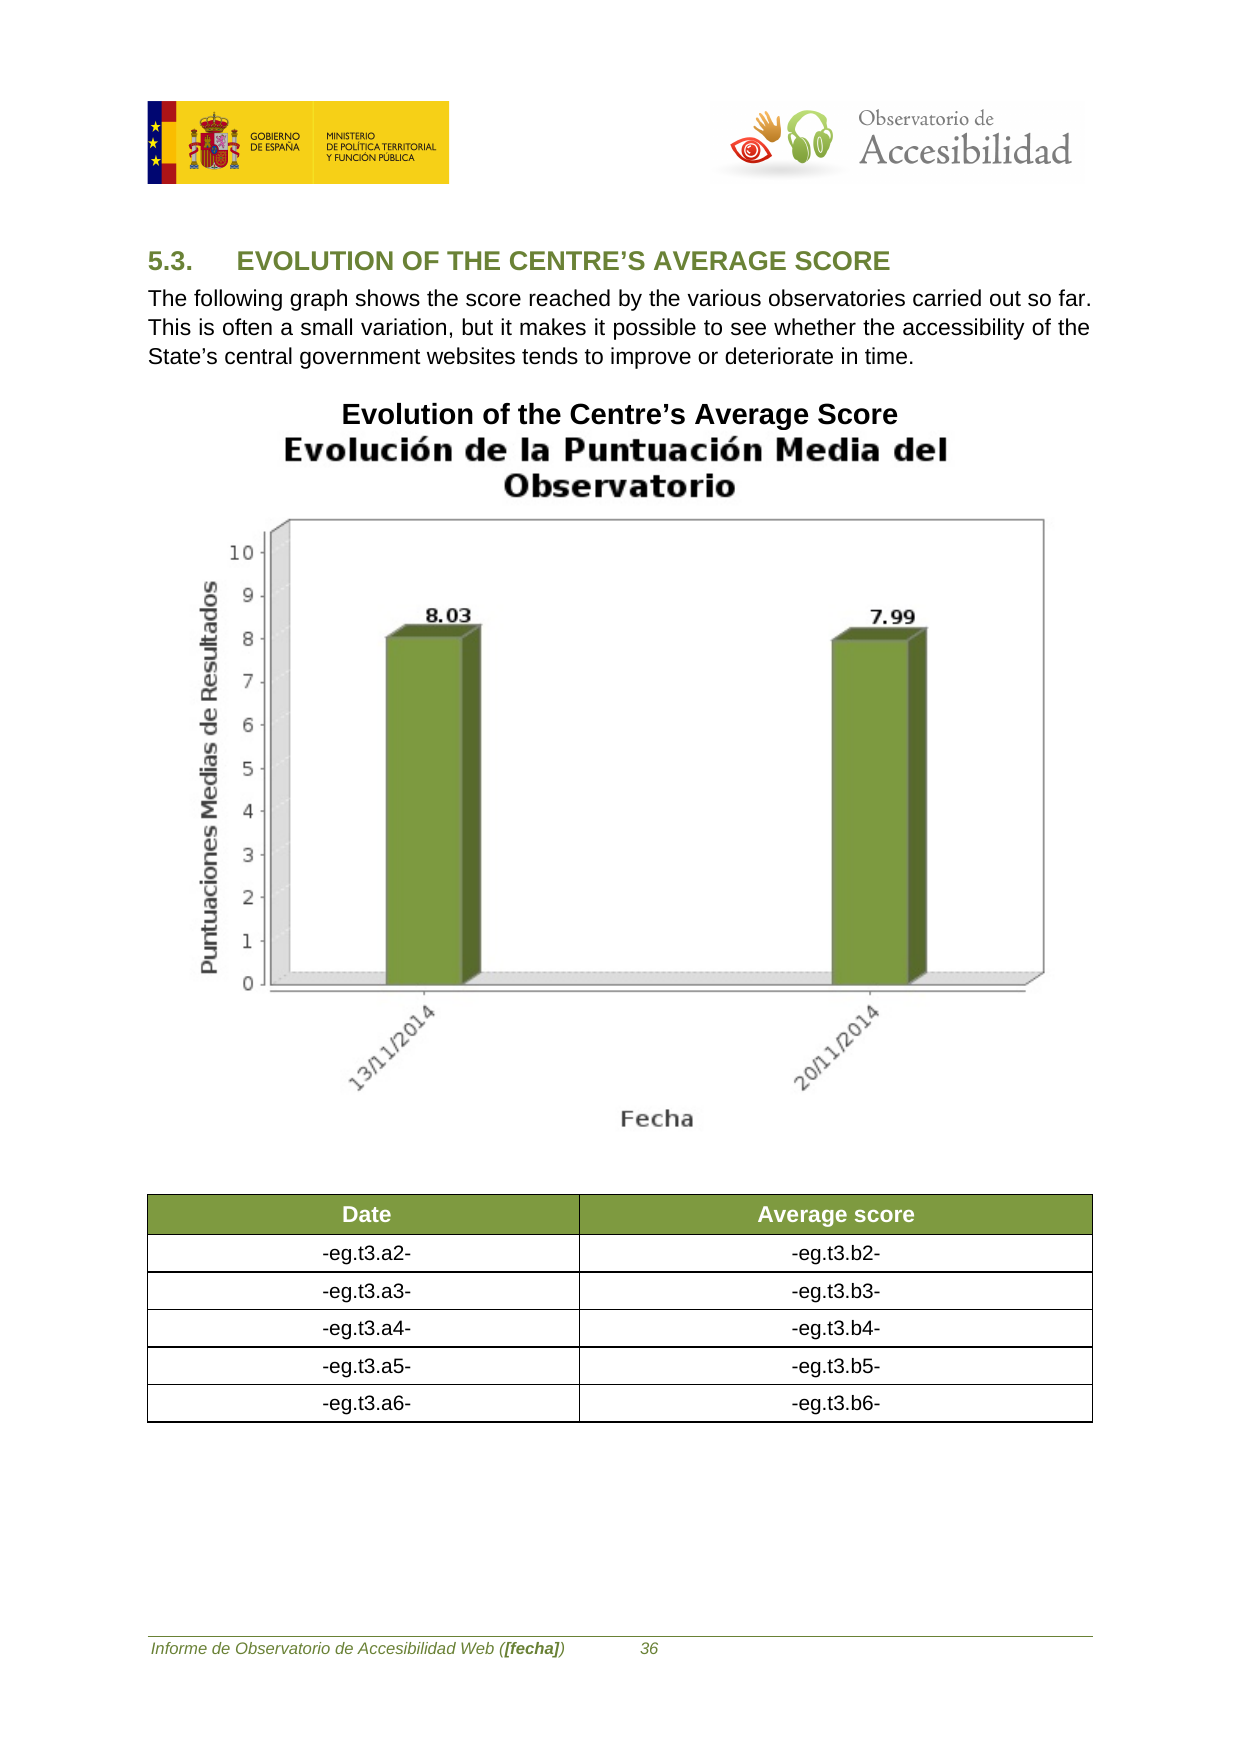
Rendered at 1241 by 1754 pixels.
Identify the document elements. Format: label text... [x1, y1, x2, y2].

table_cell -eg.t3.a2- [148, 1235, 579, 1271]
table_cell -eg.t3.a6- [148, 1385, 579, 1421]
table_cell -eg.t3.b5- [580, 1348, 1092, 1384]
table_cell -eg.t3.b2- [580, 1235, 1092, 1271]
table_cell -eg.t3.b3- [580, 1273, 1092, 1309]
table_cell -eg.t3.b6- [580, 1385, 1092, 1421]
picture [710, 101, 1086, 184]
text The following graph shows the score reached by the various observatories carried out so far. This is often a small variation, but it makes it possible to see whether the accessibility of the State’s central government websites tends to improve or deteriorate in time. [148, 285, 1092, 369]
table_header Average score [580, 1195, 1092, 1234]
table_cell -eg.t3.a4- [148, 1310, 579, 1346]
subtitle evolution of the Centre’s Average Score [148, 245, 1092, 276]
table_cell -eg.t3.a5- [148, 1348, 579, 1384]
text Evolution of the Centre’s Average Score [148, 397, 1092, 431]
table_cell -eg.t3.a3- [148, 1273, 579, 1309]
picture [147, 101, 450, 184]
table_header Date [148, 1195, 579, 1234]
table_cell -eg.t3.b4- [580, 1310, 1092, 1346]
picture [178, 430, 1062, 1141]
